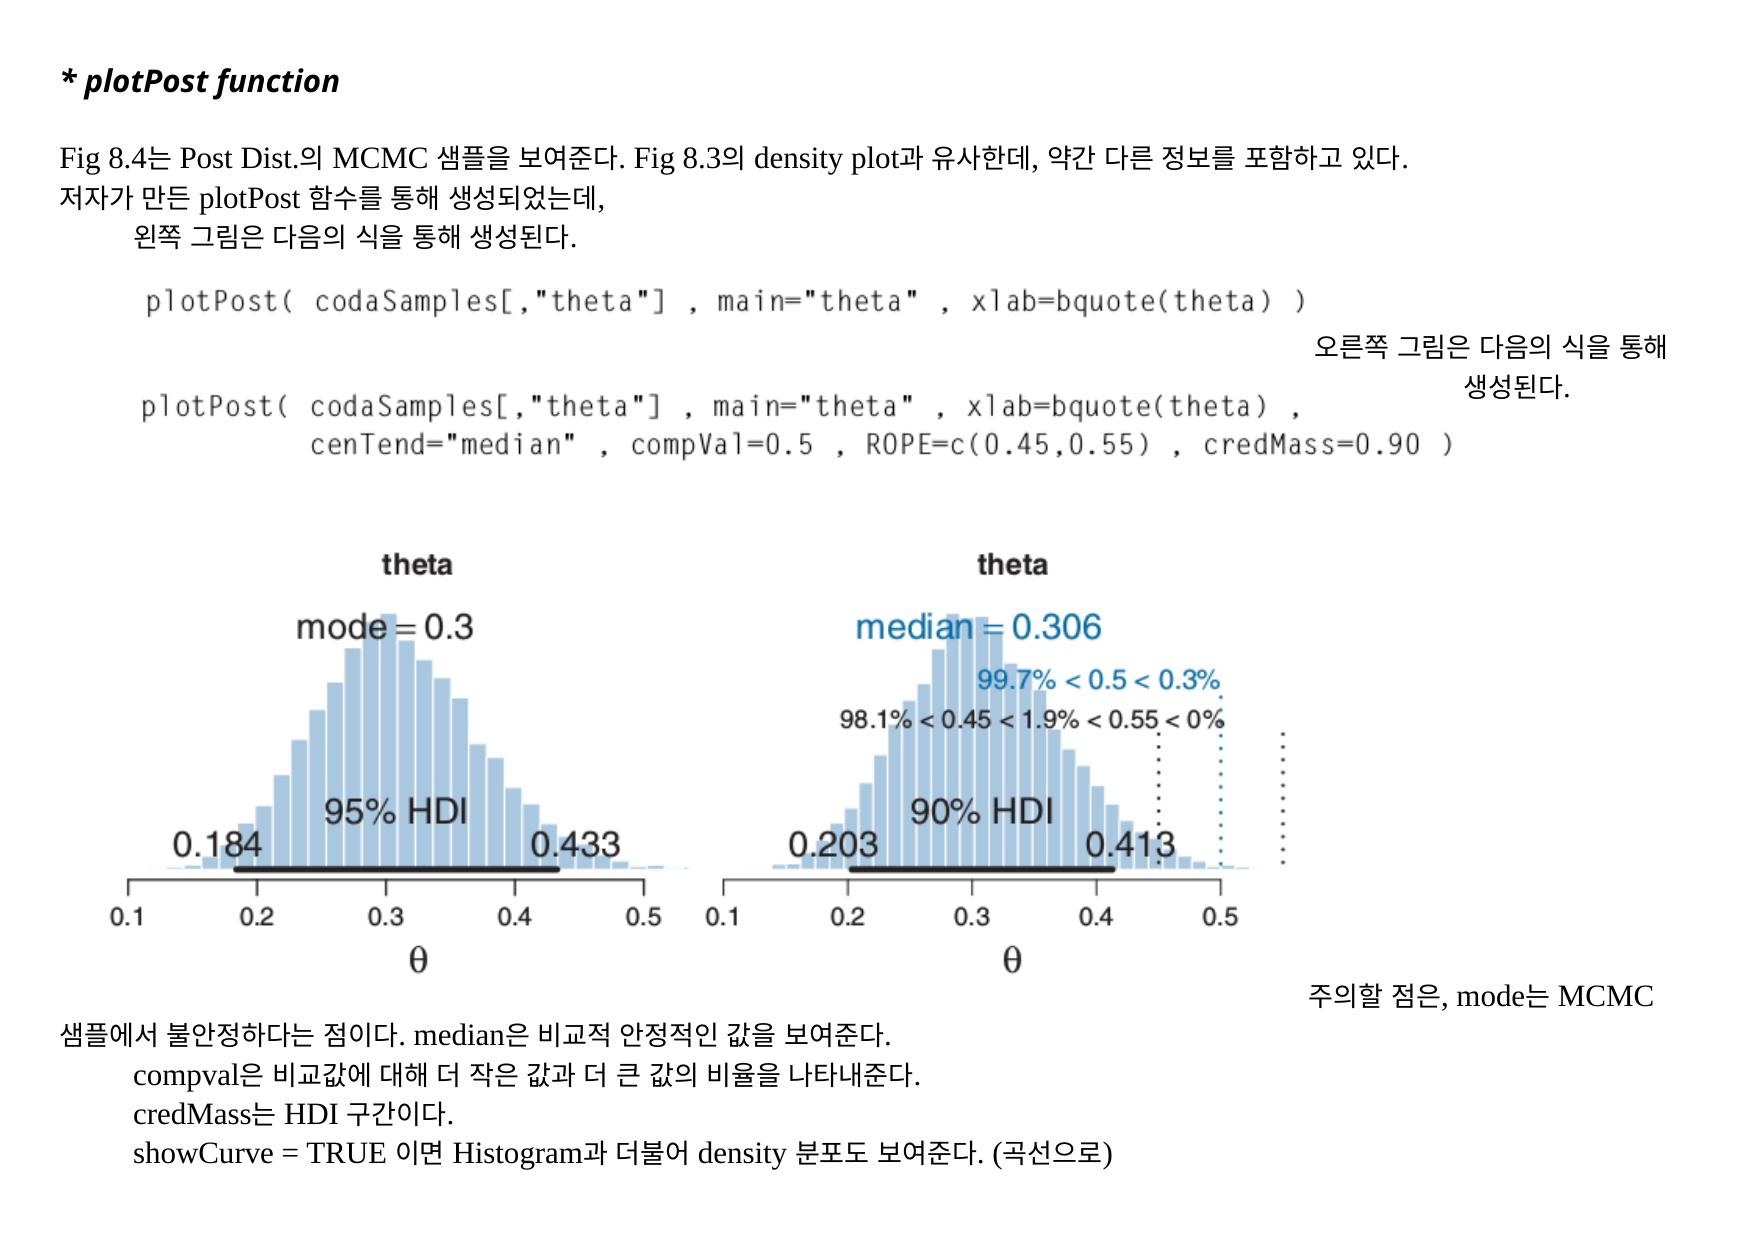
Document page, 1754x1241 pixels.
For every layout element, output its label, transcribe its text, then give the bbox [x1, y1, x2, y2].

picture [131, 386, 1464, 475]
text credMass는 HDI 구간이다. [59, 1093, 1695, 1132]
text * plotPost function [59, 59, 1695, 102]
text 저자가 만든 plotPost 함수를 통해 생성되었는데, [59, 177, 1695, 216]
text 왼쪽 그림은 다음의 식을 통해 생성된다. [59, 216, 1695, 255]
text showCurve = TRUE 이면 Histogram과 더불어 density 분포도 보여준다. (곡선으로) [59, 1132, 1695, 1171]
text 주의할 점은, mode는 MCMC 샘플에서 불안정하다는 점이다. median은 비교적 안정적인 값을 보여준다. [59, 975, 1695, 1053]
picture [139, 273, 1314, 327]
picture [43, 517, 1309, 993]
text compval은 비교값에 대해 더 작은 값과 더 큰 값의 비율을 나타내준다. [59, 1053, 1695, 1093]
text 오른쪽 그림은 다음의 식을 통해 생성된다. [59, 326, 1695, 405]
text Fig 8.4는 Post Dist.의 MCMC 샘플을 보여준다. Fig 8.3의 density plot과 유사한데, 약간 다른 정보를 포함하고 있다. [59, 137, 1695, 177]
